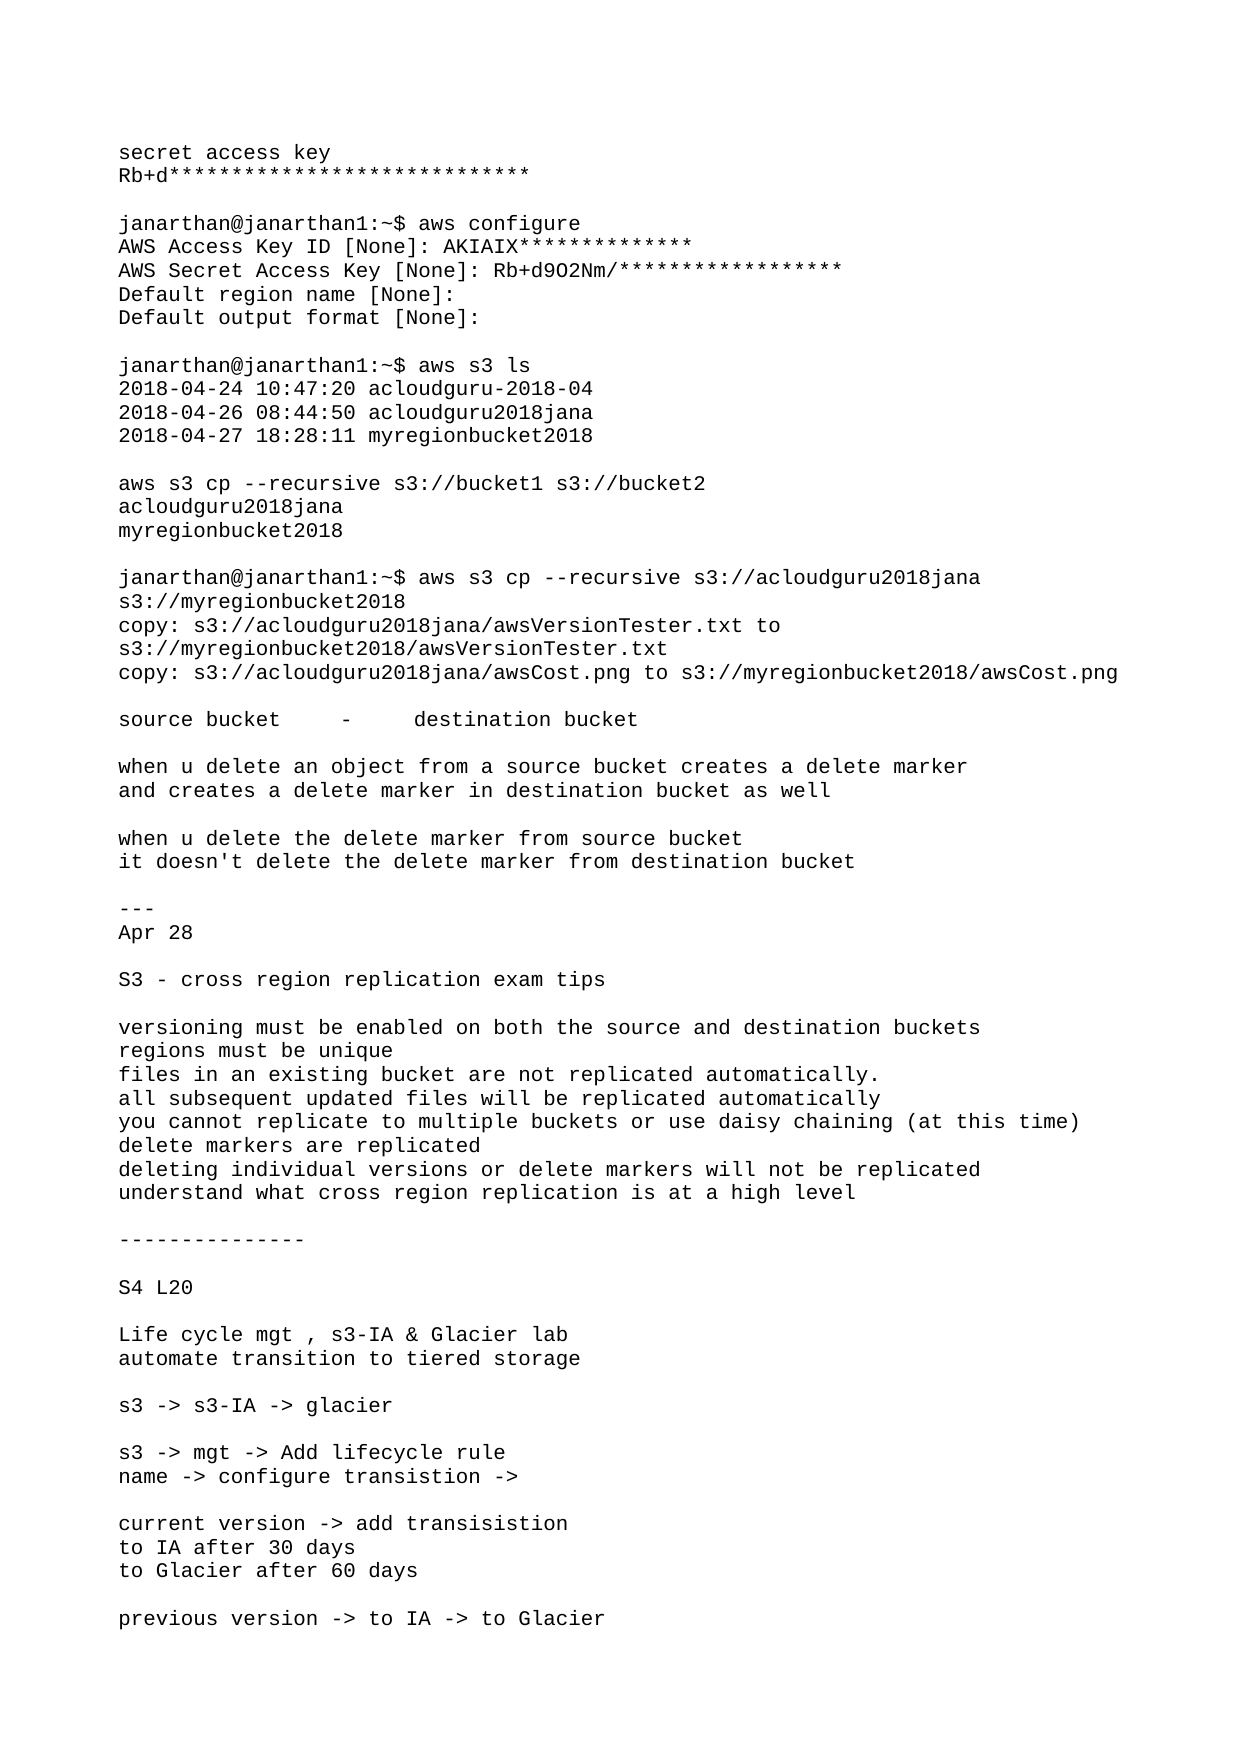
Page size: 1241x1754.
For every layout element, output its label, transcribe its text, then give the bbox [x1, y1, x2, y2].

text you cannot replicate to multiple buckets or use daisy chaining (at this time) [118, 1111, 1122, 1135]
text --------------- [118, 1229, 1122, 1253]
text janarthan@janarthan1:~$ aws configure [118, 213, 1122, 236]
text when u delete an object from a source bucket creates a delete marker [118, 757, 1122, 780]
text AWS Access Key ID [None]: AKIAIX************** [118, 236, 1122, 260]
text to Glacier after 60 days [118, 1561, 1122, 1584]
text previous version -> to IA -> to Glacier [118, 1608, 1122, 1631]
text understand what cross region replication is at a high level [118, 1182, 1122, 1206]
text regions must be unique [118, 1040, 1122, 1064]
text Default region name [None]: [118, 284, 1122, 307]
text current version -> add transisistion [118, 1513, 1122, 1537]
text files in an existing bucket are not replicated automatically. [118, 1064, 1122, 1088]
text Apr 28 [118, 922, 1122, 946]
text S4 L20 [118, 1277, 1122, 1300]
text 2018-04-26 08:44:50 acloudguru2018jana [118, 402, 1122, 426]
text name -> configure transistion -> [118, 1466, 1122, 1489]
text to IA after 30 days [118, 1537, 1122, 1561]
text Life cycle mgt , s3-IA & Glacier lab [118, 1324, 1122, 1348]
text it doesn't delete the delete marker from destination bucket [118, 851, 1122, 875]
text myregionbucket2018 [118, 520, 1122, 544]
text --- [118, 898, 1122, 922]
text and creates a delete marker in destination bucket as well [118, 780, 1122, 804]
text S3 - cross region replication exam tips [118, 969, 1122, 993]
text s3 -> mgt -> Add lifecycle rule [118, 1442, 1122, 1466]
text Rb+d***************************** [118, 165, 1122, 189]
text secret access key [118, 142, 1122, 165]
text deleting individual versions or delete markers will not be replicated [118, 1158, 1122, 1182]
text versioning must be enabled on both the source and destination buckets [118, 1017, 1122, 1040]
text AWS Secret Access Key [None]: Rb+d9O2Nm/****************** [118, 260, 1122, 284]
text janarthan@janarthan1:~$ aws s3 cp --recursive s3://acloudguru2018jana s3://myregionbucket2018 [118, 567, 1122, 615]
text automate transition to tiered storage [118, 1348, 1122, 1371]
text when u delete the delete marker from source bucket [118, 827, 1122, 851]
text 2018-04-24 10:47:20 acloudguru-2018-04 [118, 378, 1122, 402]
text source bucket - destination bucket [118, 709, 1122, 733]
text aws s3 cp --recursive s3://bucket1 s3://bucket2 [118, 473, 1122, 496]
text all subsequent updated files will be replicated automatically [118, 1088, 1122, 1111]
text janarthan@janarthan1:~$ aws s3 ls [118, 354, 1122, 378]
text 2018-04-27 18:28:11 myregionbucket2018 [118, 426, 1122, 449]
text delete markers are replicated [118, 1135, 1122, 1158]
text s3 -> s3-IA -> glacier [118, 1395, 1122, 1419]
text copy: s3://acloudguru2018jana/awsCost.png to s3://myregionbucket2018/awsCost.png [118, 662, 1122, 686]
text acloudguru2018jana [118, 496, 1122, 520]
text Default output format [None]: [118, 307, 1122, 331]
text copy: s3://acloudguru2018jana/awsVersionTester.txt to s3://myregionbucket2018/awsVersionTester.txt [118, 615, 1122, 662]
